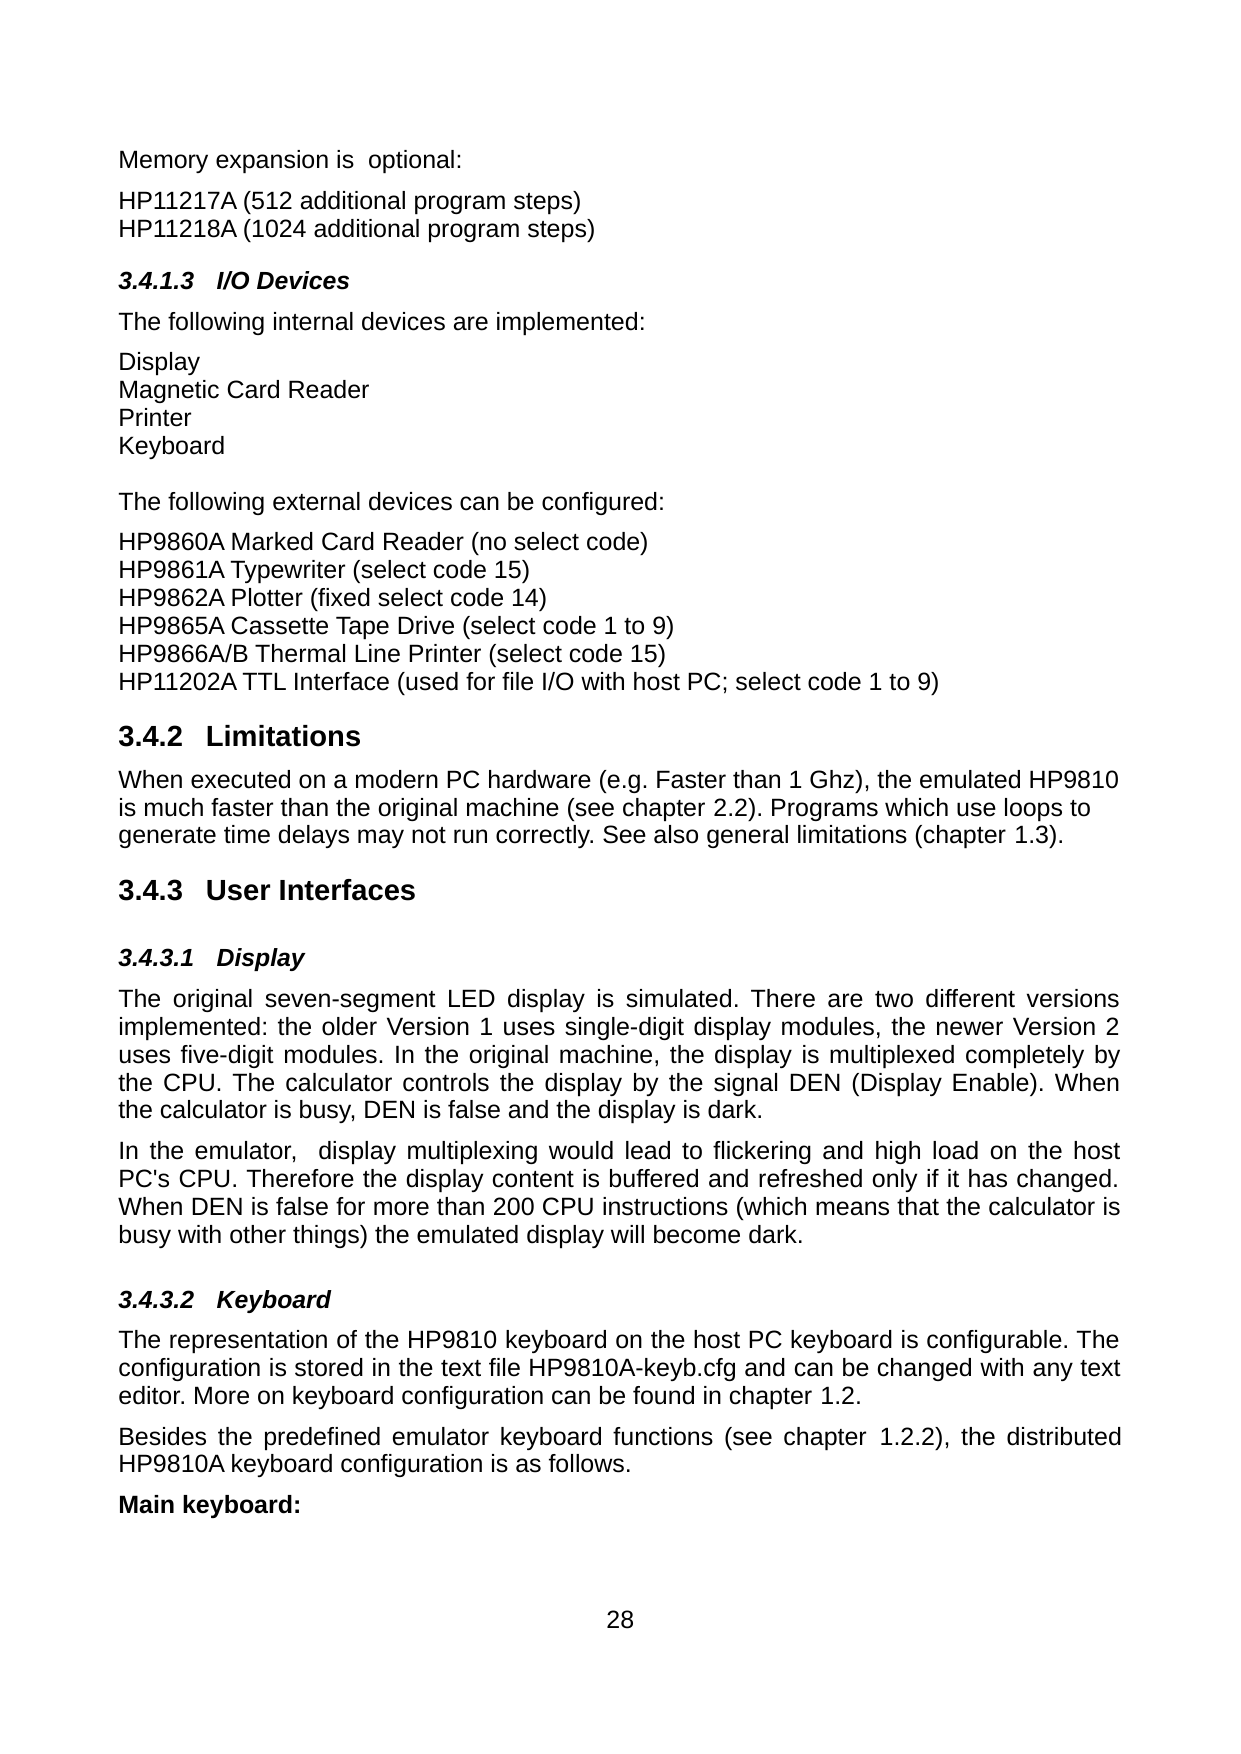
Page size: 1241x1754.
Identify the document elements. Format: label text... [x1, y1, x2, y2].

text The representation of the HP9810 keyboard on the host PC keyboard is configurable. The configuration is stored in the text file HP9810A-keyb.cfg and can be changed with any text editor. More on keyboard configuration can be found in chapter 1.2. [118, 1326, 1122, 1410]
text HP9861A Typewriter (select code 15) [118, 556, 1122, 584]
text HP9865A Cassette Tape Drive (select code 1 to 9) [118, 612, 1122, 639]
text The original seven-segment LED display is simulated. There are two different versions implemented: the older Version 1 uses single-digit display modules, the newer Version 2 uses five-digit modules. In the original machine, the display is multiplexed completely by the CPU. The calculator controls the display by the signal DEN (Display Enable). When the calculator is busy, DEN is false and the display is dark. [118, 984, 1122, 1124]
text HP11218A (1024 additional program steps) [118, 214, 1122, 242]
subtitle Limitations [118, 720, 1122, 753]
text HP11202A TTL Interface (used for file I/O with host PC; select code 1 to 9) [118, 667, 1122, 695]
text Keyboard [118, 432, 1122, 459]
text The following external devices can be configured: [118, 487, 1122, 515]
text HP9860A Marked Card Reader (no select code) [118, 528, 1122, 556]
text The following internal devices are implemented: [118, 307, 1122, 335]
subtitle I/O Devices [118, 267, 1122, 295]
text When executed on a modern PC hardware (e.g. Faster than 1 Ghz), the emulated HP9810 is much faster than the original machine (see chapter 2.2). Programs which use loops to generate time delays may not run correctly. See also general limitations (chapter 1.3). [118, 766, 1122, 849]
text HP9862A Plotter (fixed select code 14) [118, 584, 1122, 612]
subtitle Keyboard [118, 1286, 1122, 1313]
text Printer [118, 404, 1122, 432]
text Magnetic Card Reader [118, 376, 1122, 404]
subtitle User Interfaces [118, 874, 1122, 907]
text Main keyboard: [118, 1491, 1122, 1518]
text Memory expansion is optional: [118, 146, 1122, 174]
text Display [118, 348, 1122, 376]
subtitle Display [118, 944, 1122, 972]
text Besides the predefined emulator keyboard functions (see chapter 1.2.2), the distributed HP9810A keyboard configuration is as follows. [118, 1422, 1122, 1478]
text HP9866A/B Thermal Line Printer (select code 15) [118, 639, 1122, 667]
text HP11217A (512 additional program steps) [118, 186, 1122, 214]
text In the emulator, display multiplexing would lead to flickering and high load on the host PC's CPU. Therefore the display content is buffered and refreshed only if it has changed. When DEN is false for more than 200 CPU instructions (which means that the calculator is busy with other things) the emulated display will become dark. [118, 1137, 1122, 1248]
